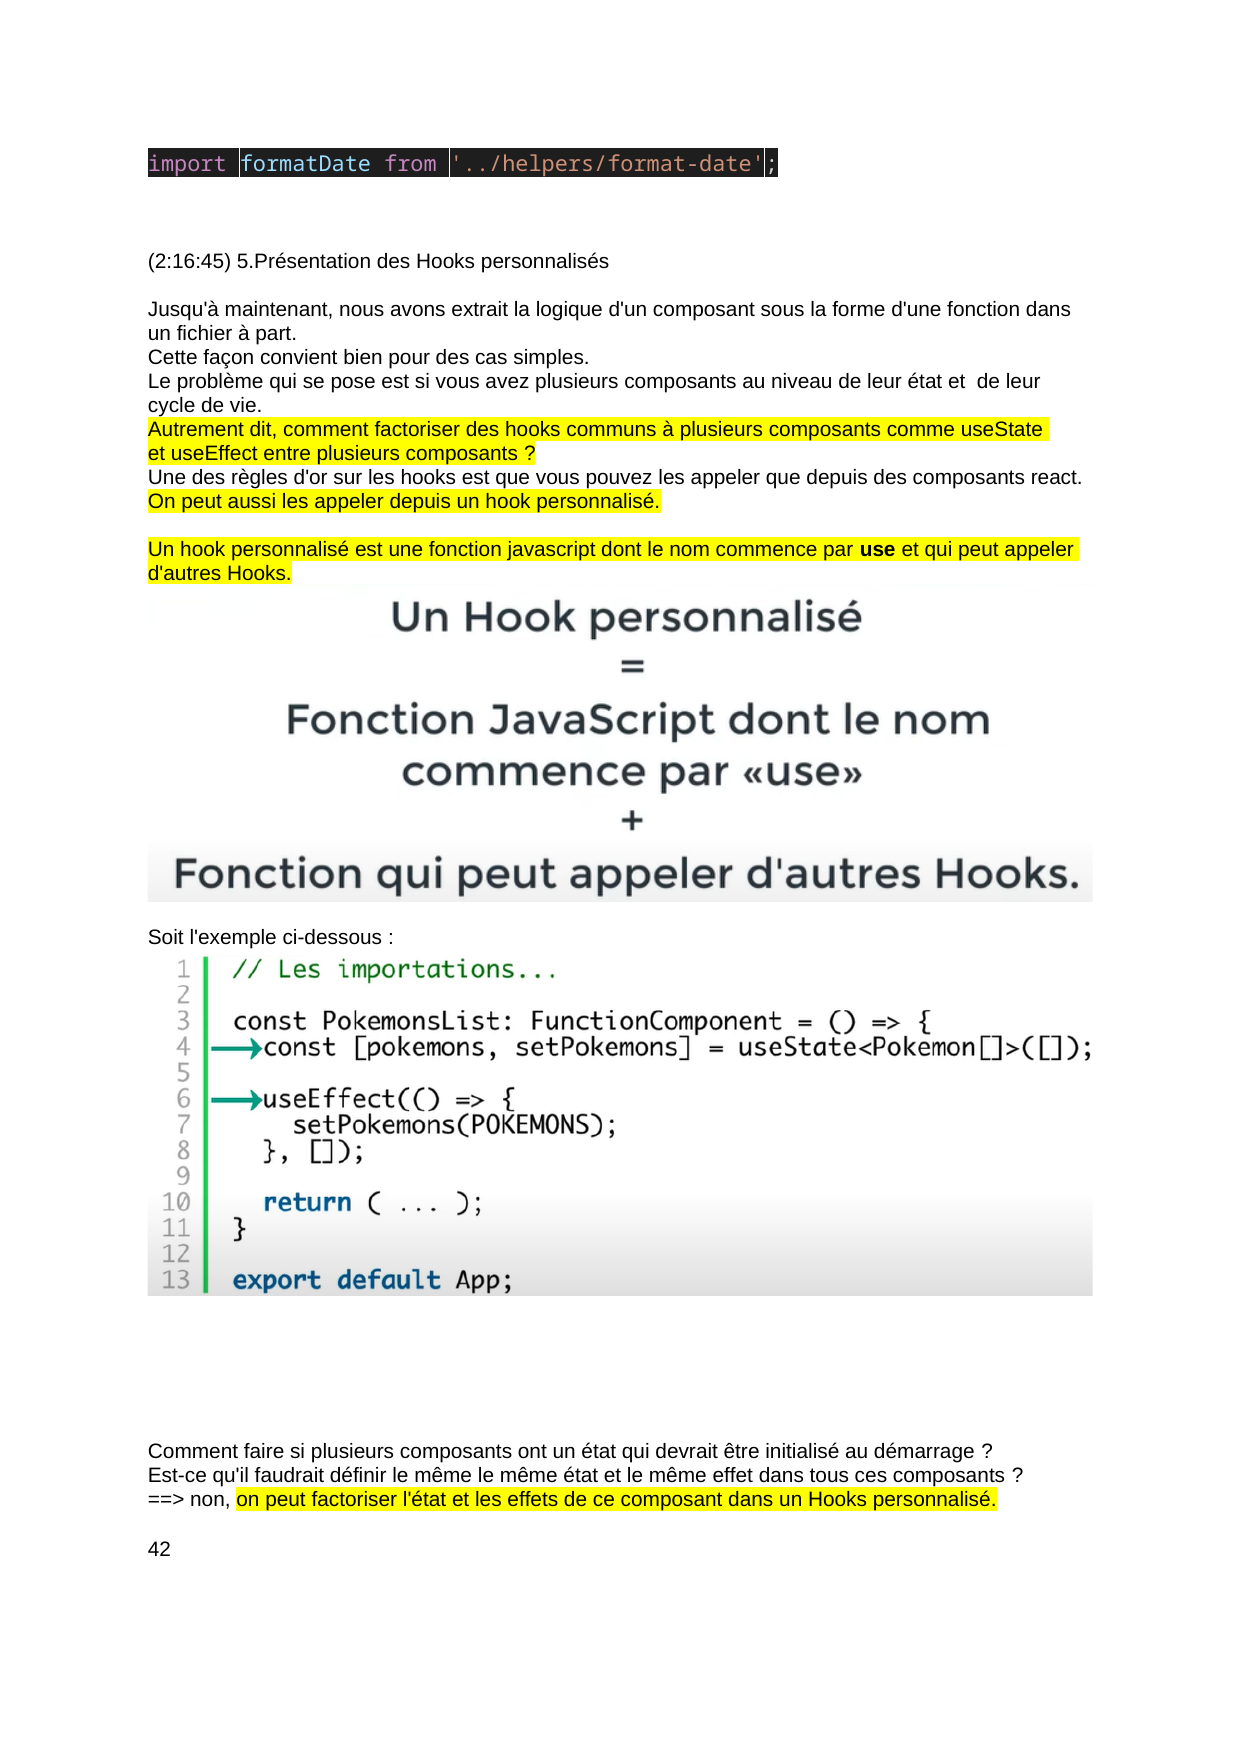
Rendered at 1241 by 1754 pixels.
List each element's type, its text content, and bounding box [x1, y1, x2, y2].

text Jusqu'à maintenant, nous avons extrait la logique d'un composant sous la forme d'une fonction dans un fichier à part. [148, 297, 1093, 345]
text Comment faire si plusieurs composants ont un état qui devrait être initialisé au démarrage ? [148, 1439, 1093, 1463]
text Une des règles d'or sur les hooks est que vous pouvez les appeler que depuis des composants react. [148, 465, 1093, 489]
text import formatDate from '../helpers/format-date'; [148, 148, 1093, 177]
text Est-ce qu'il faudrait définir le même le même état et le même effet dans tous ces composants ? [148, 1463, 1093, 1487]
text (2:16:45) 5.Présentation des Hooks personnalisés [148, 249, 1093, 273]
picture [147, 949, 1093, 1296]
text Cette façon convient bien pour des cas simples. [148, 345, 1093, 369]
text Le problème qui se pose est si vous avez plusieurs composants au niveau de leur état et de leur cycle de vie. [148, 369, 1093, 417]
text et useEffect entre plusieurs composants ? [148, 441, 1093, 465]
text ==> non, on peut factoriser l'état et les effets de ce composant dans un Hooks personnalisé. [148, 1487, 1093, 1511]
text Autrement dit, comment factoriser des hooks communs à plusieurs composants comme useState [148, 417, 1093, 441]
text Un hook personnalisé est une fonction javascript dont le nom commence par use et qui peut appeler d'autres Hooks. [148, 537, 1093, 584]
text On peut aussi les appeler depuis un hook personnalisé. [148, 489, 1093, 513]
picture [147, 584, 1093, 902]
text Soit l'exemple ci-dessous : [148, 925, 1093, 949]
